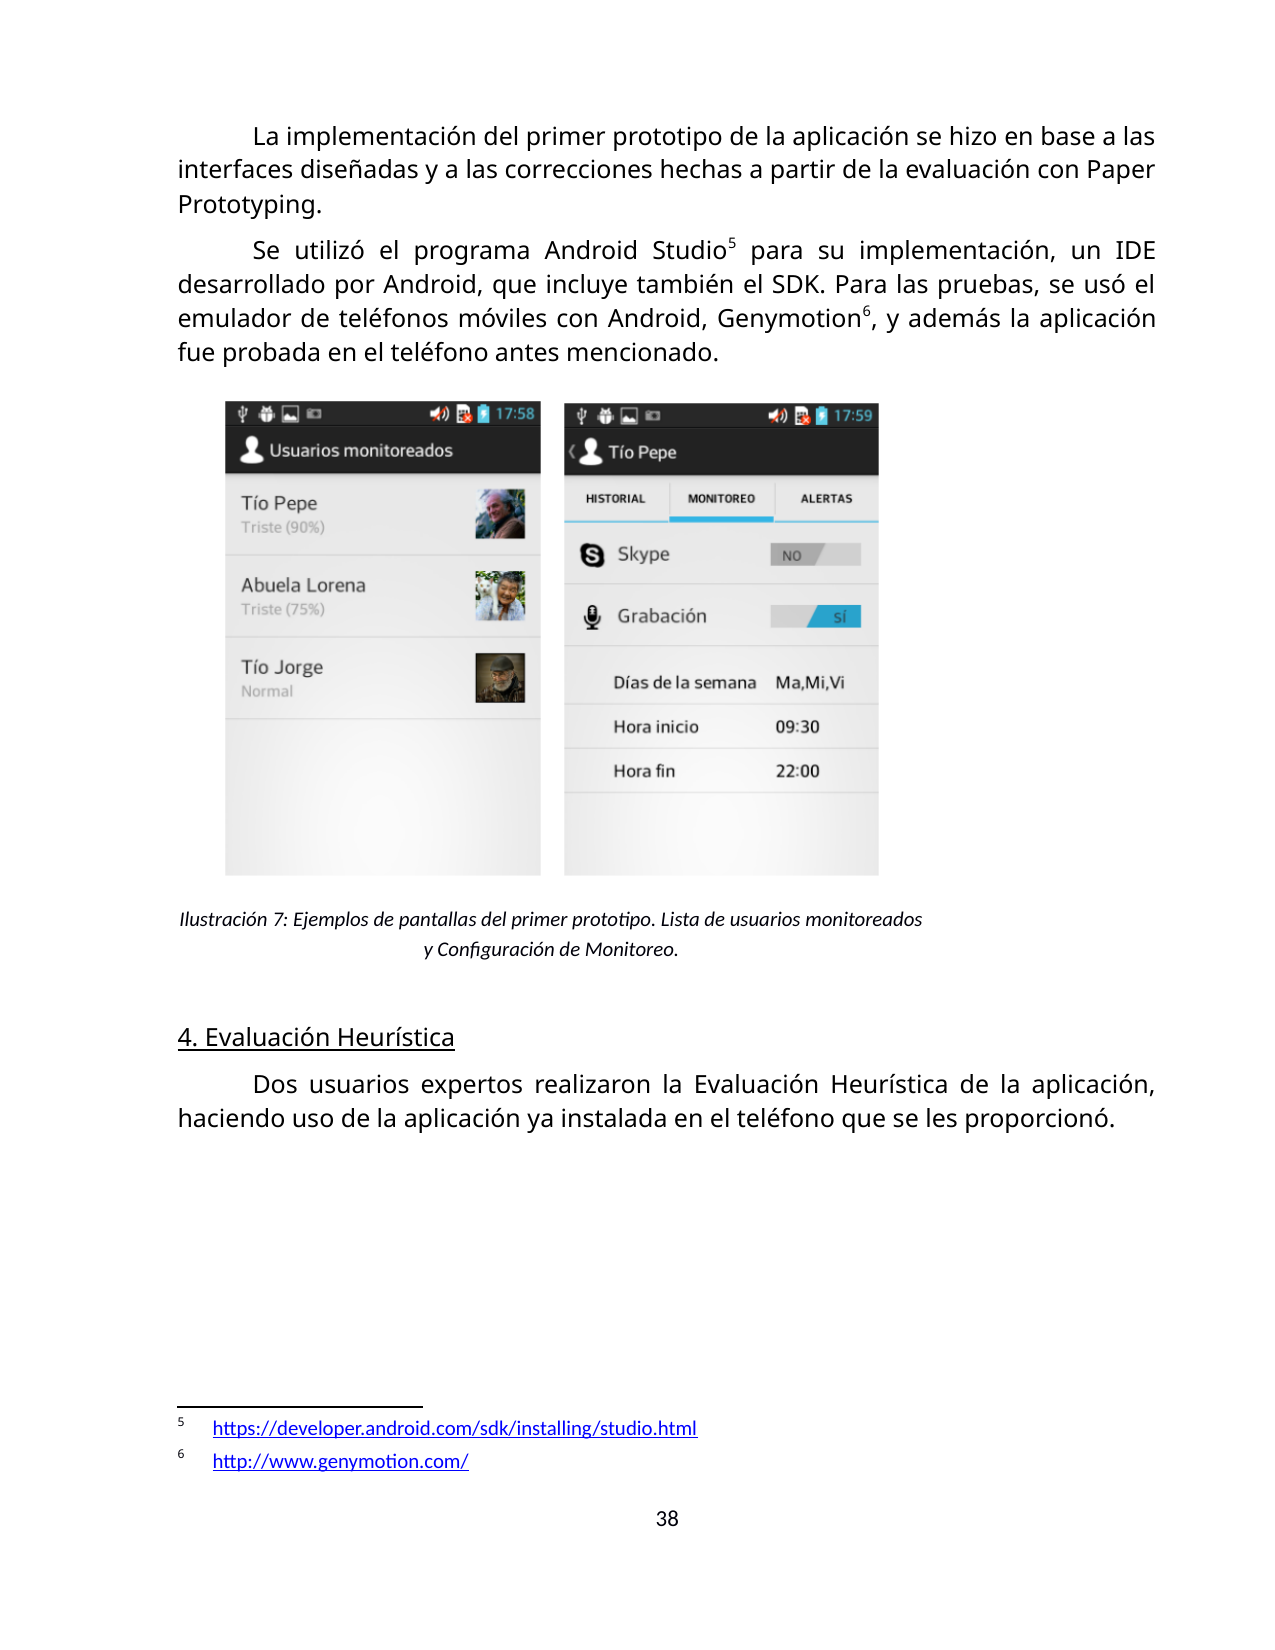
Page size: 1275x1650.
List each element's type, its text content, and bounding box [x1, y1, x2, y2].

text La implementación del primer prototipo de la aplicación se hizo en base a las interfaces diseñadas y a las correcciones hechas a partir de la evaluación con Paper Prototyping. [177, 118, 1157, 220]
text Se utilizó el programa Android Studio para su implementación, un IDE desarrollado por Android, que incluye también el SDK. Para las pruebas, se usó el emulador de teléfonos móviles con Android, Genymotion, y además la aplicación fue probada en el teléfono antes mencionado. [177, 233, 1157, 369]
text https://developer.android.com/sdk/installing/studio.html [177, 1413, 1157, 1442]
picture [214, 393, 890, 891]
text Ilustración 7: Ejemplos de pantallas del primer prototipo. Lista de usuarios monitoreados y Configuración de Monitoreo. [177, 907, 927, 961]
text http://www.genymotion.com/ [177, 1446, 1157, 1474]
text 4. Evaluación Heurística [177, 1020, 1157, 1054]
text Dos usuarios expertos realizaron la Evaluación Heurística de la aplicación, haciendo uso de la aplicación ya instalada en el teléfono que se les proporcionó. [177, 1066, 1157, 1134]
